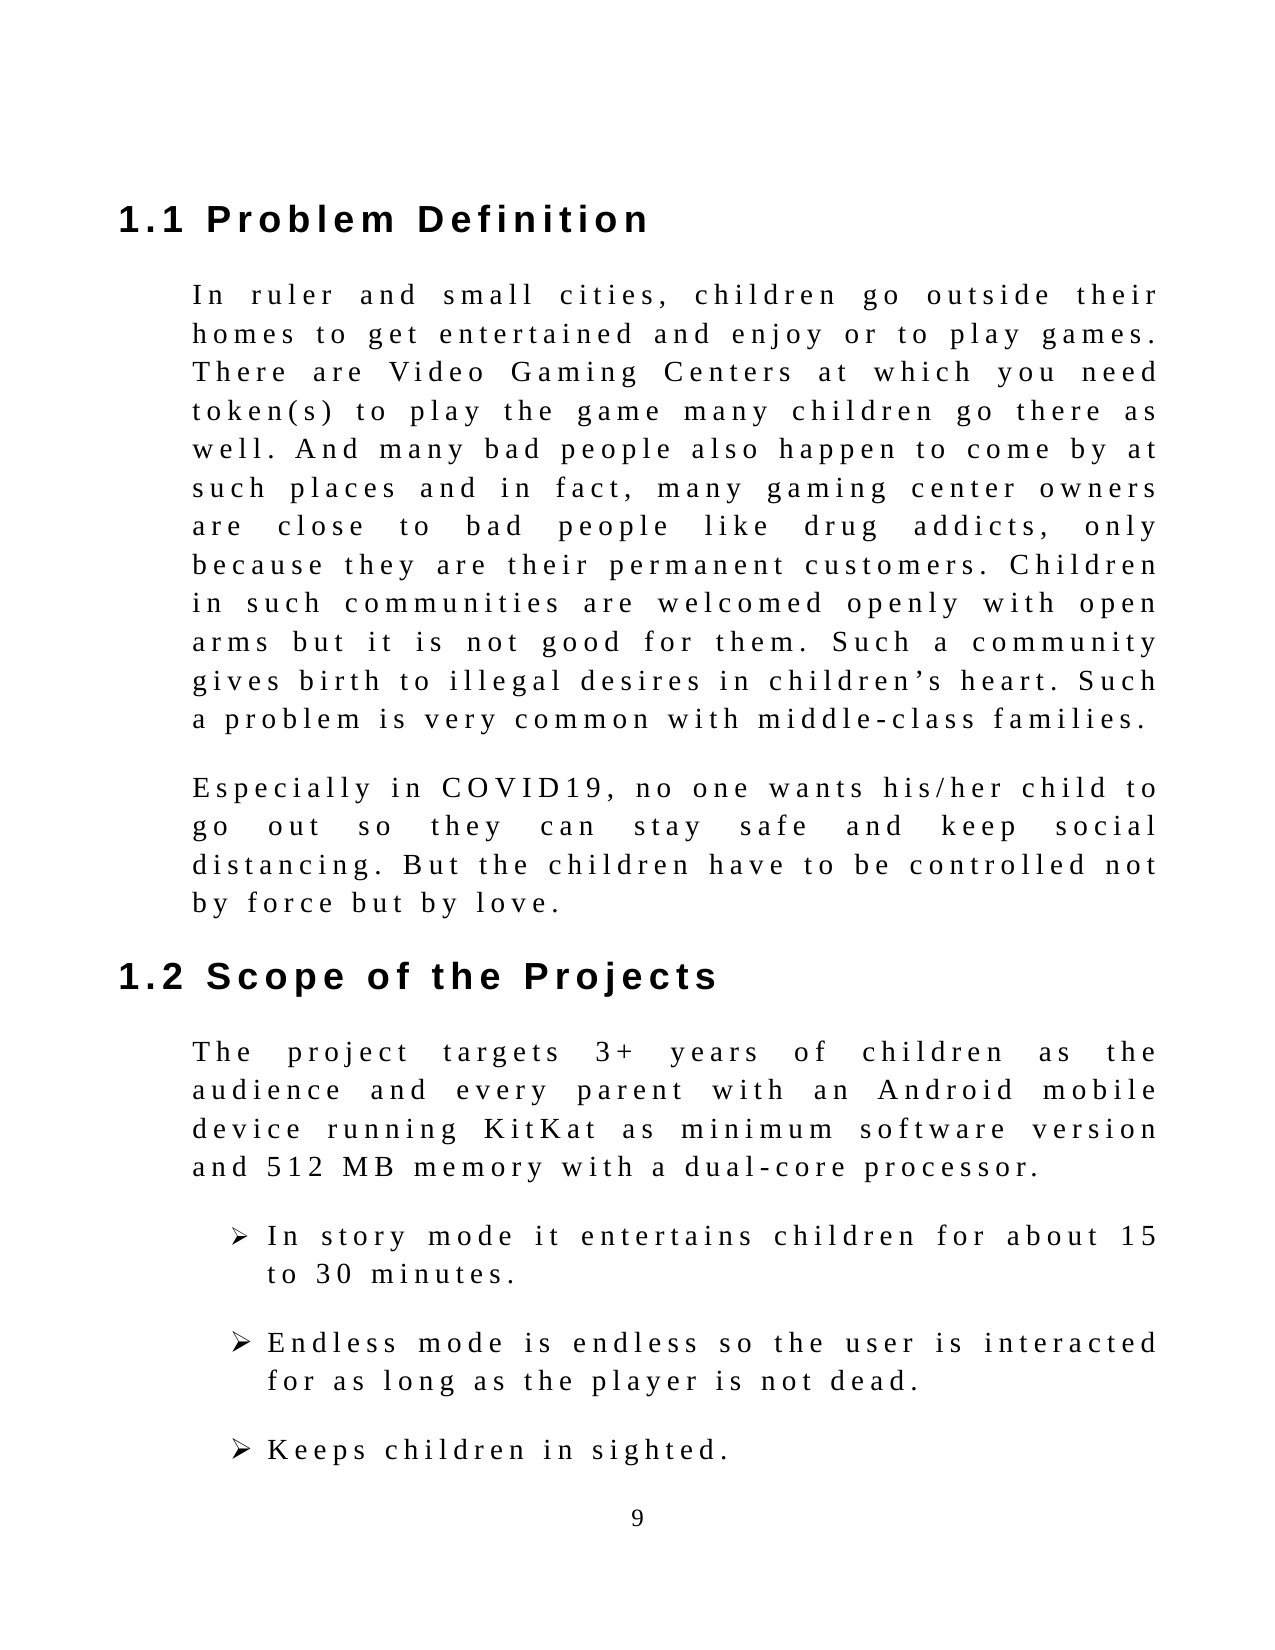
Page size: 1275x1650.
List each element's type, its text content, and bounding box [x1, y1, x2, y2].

subtitle 1.1 Problem Definition [118, 197, 1157, 241]
list Endless mode is endless so the user is interacted for as long as the player is not dead. [229, 1325, 1157, 1397]
list In story mode it entertains children for about 15 to 30 minutes. [229, 1218, 1157, 1290]
text The project targets 3+ years of children as the audience and every parent with an Android mobile device running KitKat as minimum software version and 512 MB memory with a dual-core processor. [192, 1034, 1157, 1183]
list Keeps children in sighted. [229, 1432, 1157, 1466]
text Especially in COVID19, no one wants his/her child to go out so they can stay safe and keep social distancing. But the children have to be controlled not by force but by love. [192, 770, 1157, 919]
text In ruler and small cities, children go outside their homes to get entertained and enjoy or to play games. There are Video Gaming Centers at which you need token(s) to play the game many children go there as well. And many bad people also happen to come by at such places and in fact, many gaming center owners are close to bad people like drug addicts, only because they are their permanent customers. Children in such communities are welcomed openly with open arms but it is not good for them. Such a community gives birth to illegal desires in children’s heart. Such a problem is very common with middle-class families. [192, 277, 1157, 735]
subtitle 1.2 Scope of the Projects [118, 954, 1157, 997]
